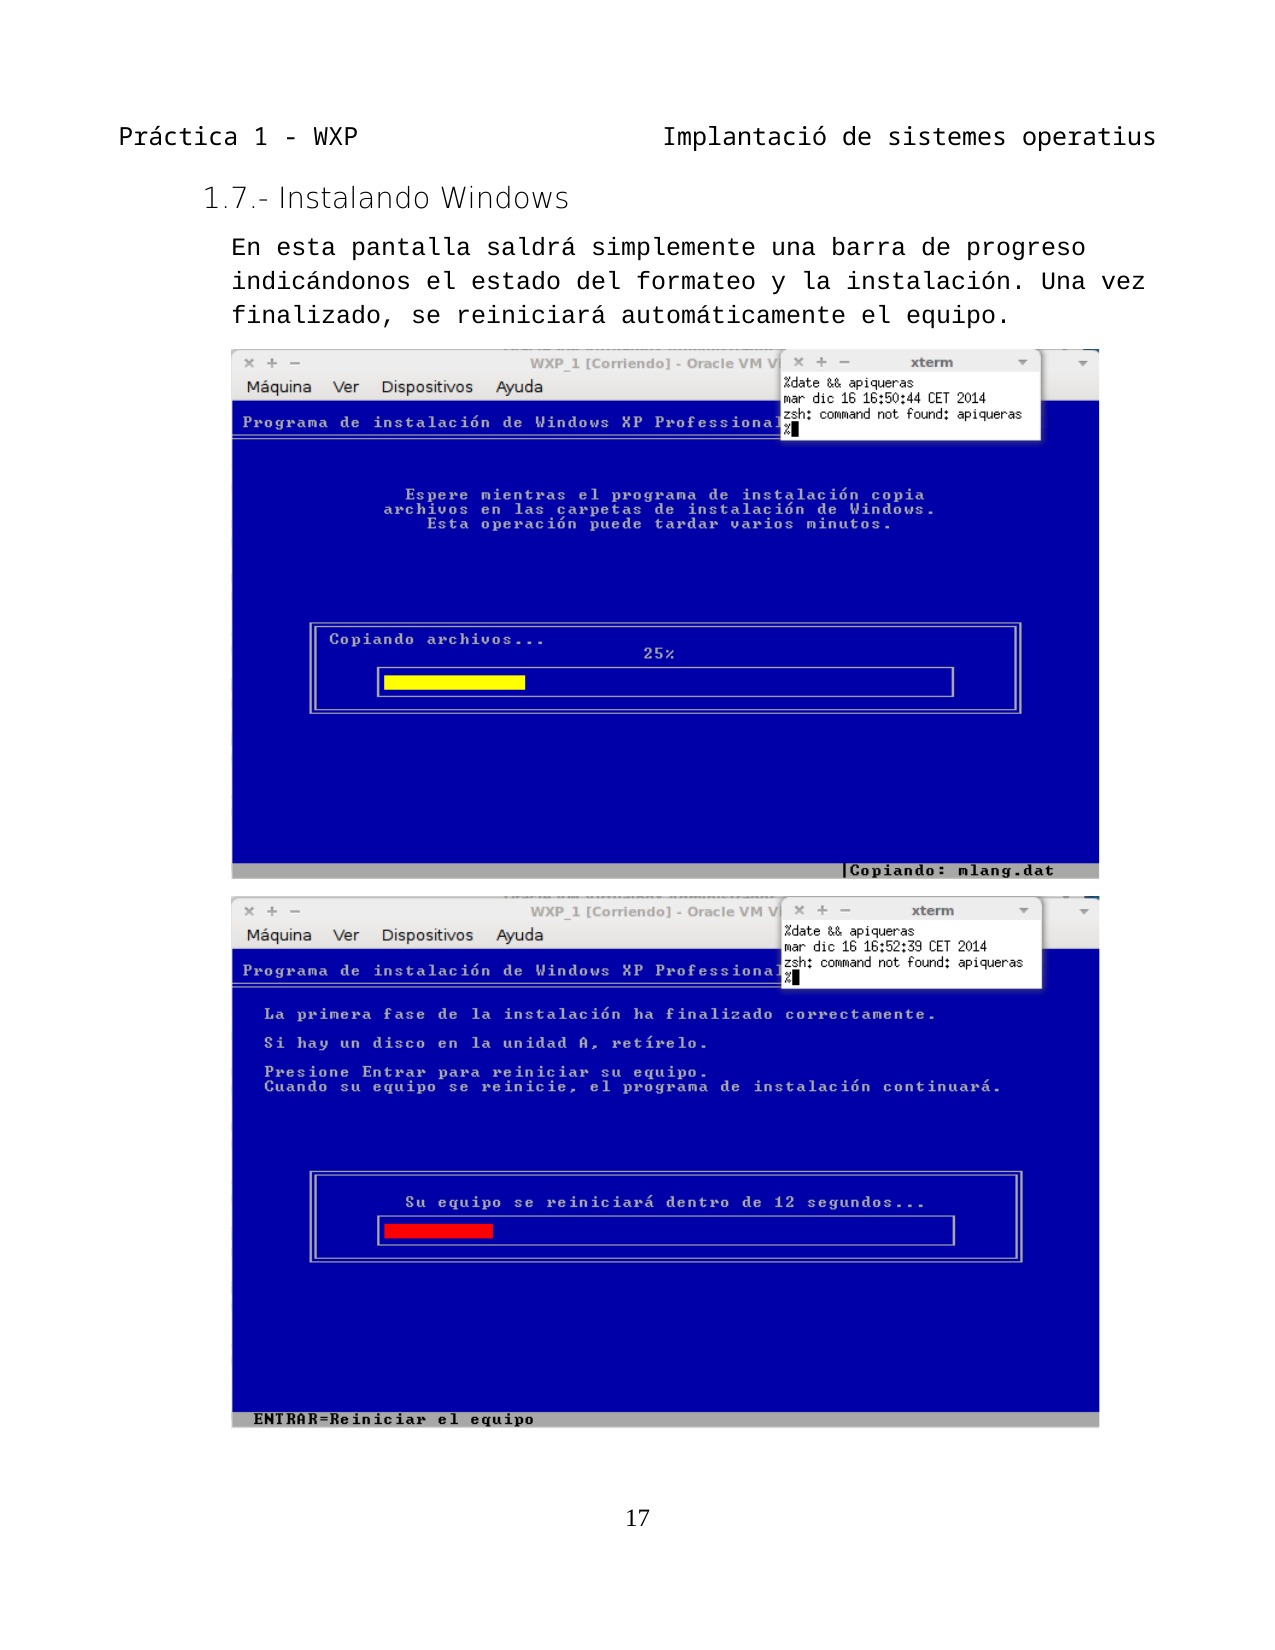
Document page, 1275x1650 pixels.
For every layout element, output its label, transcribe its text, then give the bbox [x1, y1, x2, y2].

text En esta pantalla saldrá simplemente una barra de progreso indicándonos el estado del formateo y la instalación. Una vez finalizado, se reiniciará automáticamente el equipo. [231, 235, 1157, 331]
picture [231, 349, 1100, 879]
list Instalando Windows [193, 182, 1157, 216]
picture [231, 896, 1100, 1429]
